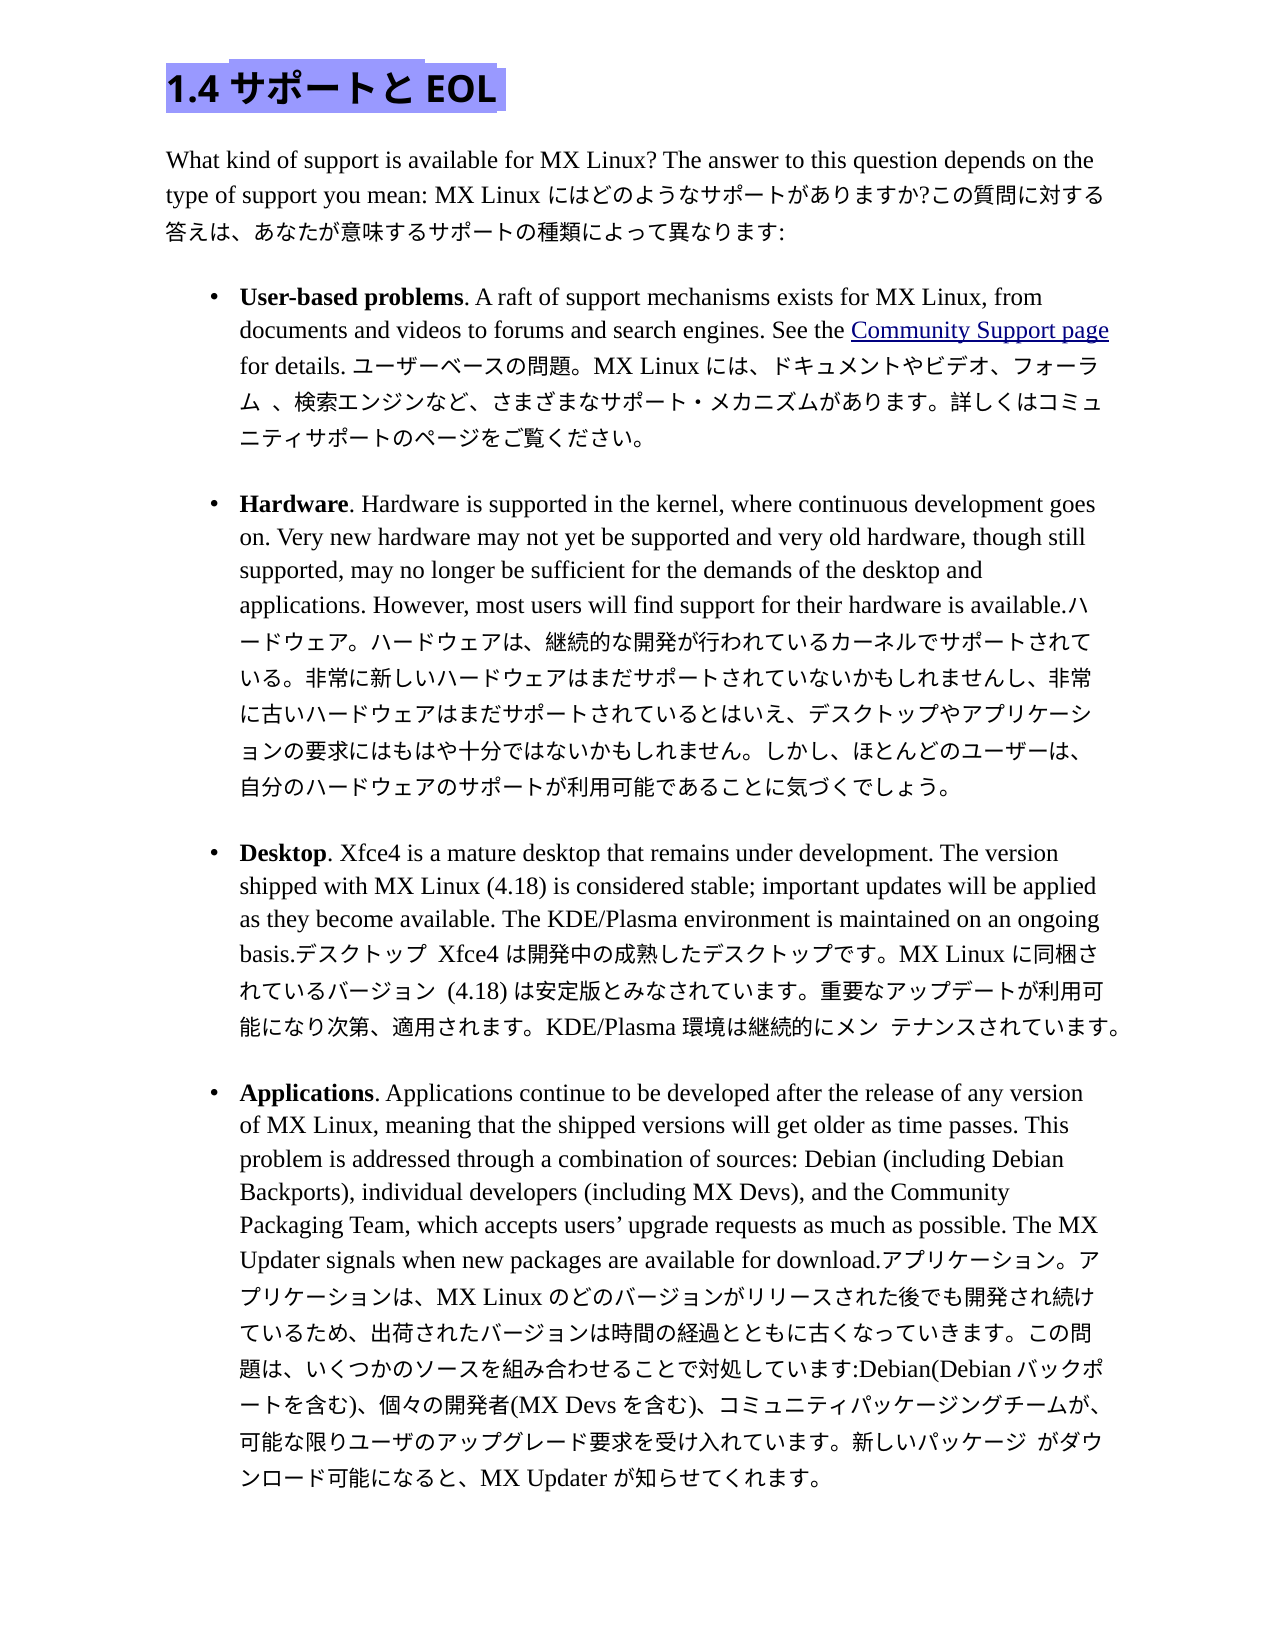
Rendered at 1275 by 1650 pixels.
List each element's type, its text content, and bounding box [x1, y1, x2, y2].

subtitle 1.4 サポートと EOL [425, 59, 1109, 113]
list Hardware. Hardware is supported in the kernel, where continuous development goes on. Very new hardware may not yet be supported and very old hardware, though still supported, may no longer be sufficient for the demands of the desktop and applications. However, most users will find support for their hardware is available.ハードウェア。ハードウェアは、継続的な開発が行われているカーネルでサポートされている。非常に新しいハードウェアはまだサポートされていないかもしれませんし、非常に古いハードウェアはまだサポートされているとはいえ、デスクトップやアプリケーションの要求にはもはや十分ではないかもしれません。しかし、ほとんどのユーザーは、自分のハードウェアのサポートが利用可能であることに気づくでしょう。 [210, 489, 1109, 802]
text What kind of support is available for MX Linux? The answer to this question depends on the type of support you mean: MX Linux にはどのようなサポートがありますか?この質問に対する答えは、あなたが意味するサポートの種類によって異なります: [166, 145, 1109, 246]
list Applications. Applications continue to be developed after the release of any version of MX Linux, meaning that the shipped versions will get older as time passes. This problem is addressed through a combination of sources: Debian (including Debian Backports), individual developers (including MX Devs), and the Community Packaging Team, which accepts users’ upgrade requests as much as possible. The MX Updater signals when new packages are available for download.アプリケーション。アプリケーションは、MX Linux のどのバージョンがリリースされた後でも開発され続けているため、出荷されたバージョンは時間の経過とともに古くなっていきます。この問題は、いくつかのソースを組み合わせることで対処しています:Debian(Debianバックポートを含む)、個々の開発者(MX Devs を含む)、コミュニティパッケージングチームが、可能な限りユーザのアップグレード要求を受け入れています。新しいパッケージ がダウンロード可能になると、MX Updater が知らせてくれます。 [210, 1078, 1109, 1493]
list Desktop. Xfce4 is a mature desktop that remains under development. The version shipped with MX Linux (4.18) is considered stable; important updates will be applied as they become available. The KDE/Plasma environment is maintained on an ongoing basis.デスクトップ Xfce4 は開発中の成熟したデスクトップです。MX Linux に同梱されているバージョン (4.18) は安定版とみなされています。重要なアップデートが利用可能になり次第、適用されます。KDE/Plasma 環境は継続的にメン テナンスされています。 [210, 838, 1109, 1042]
list User-based problems. A raft of support mechanisms exists for MX Linux, from documents and videos to forums and search engines. See the Community Support page for details. ユーザーベースの問題。MX Linux には、ドキュメントやビデオ、フォーラム 、検索エンジンなど、さまざまなサポート・メカニズムがあります。詳しくはコミュニティサポートのページをご覧ください。 [210, 282, 1109, 453]
